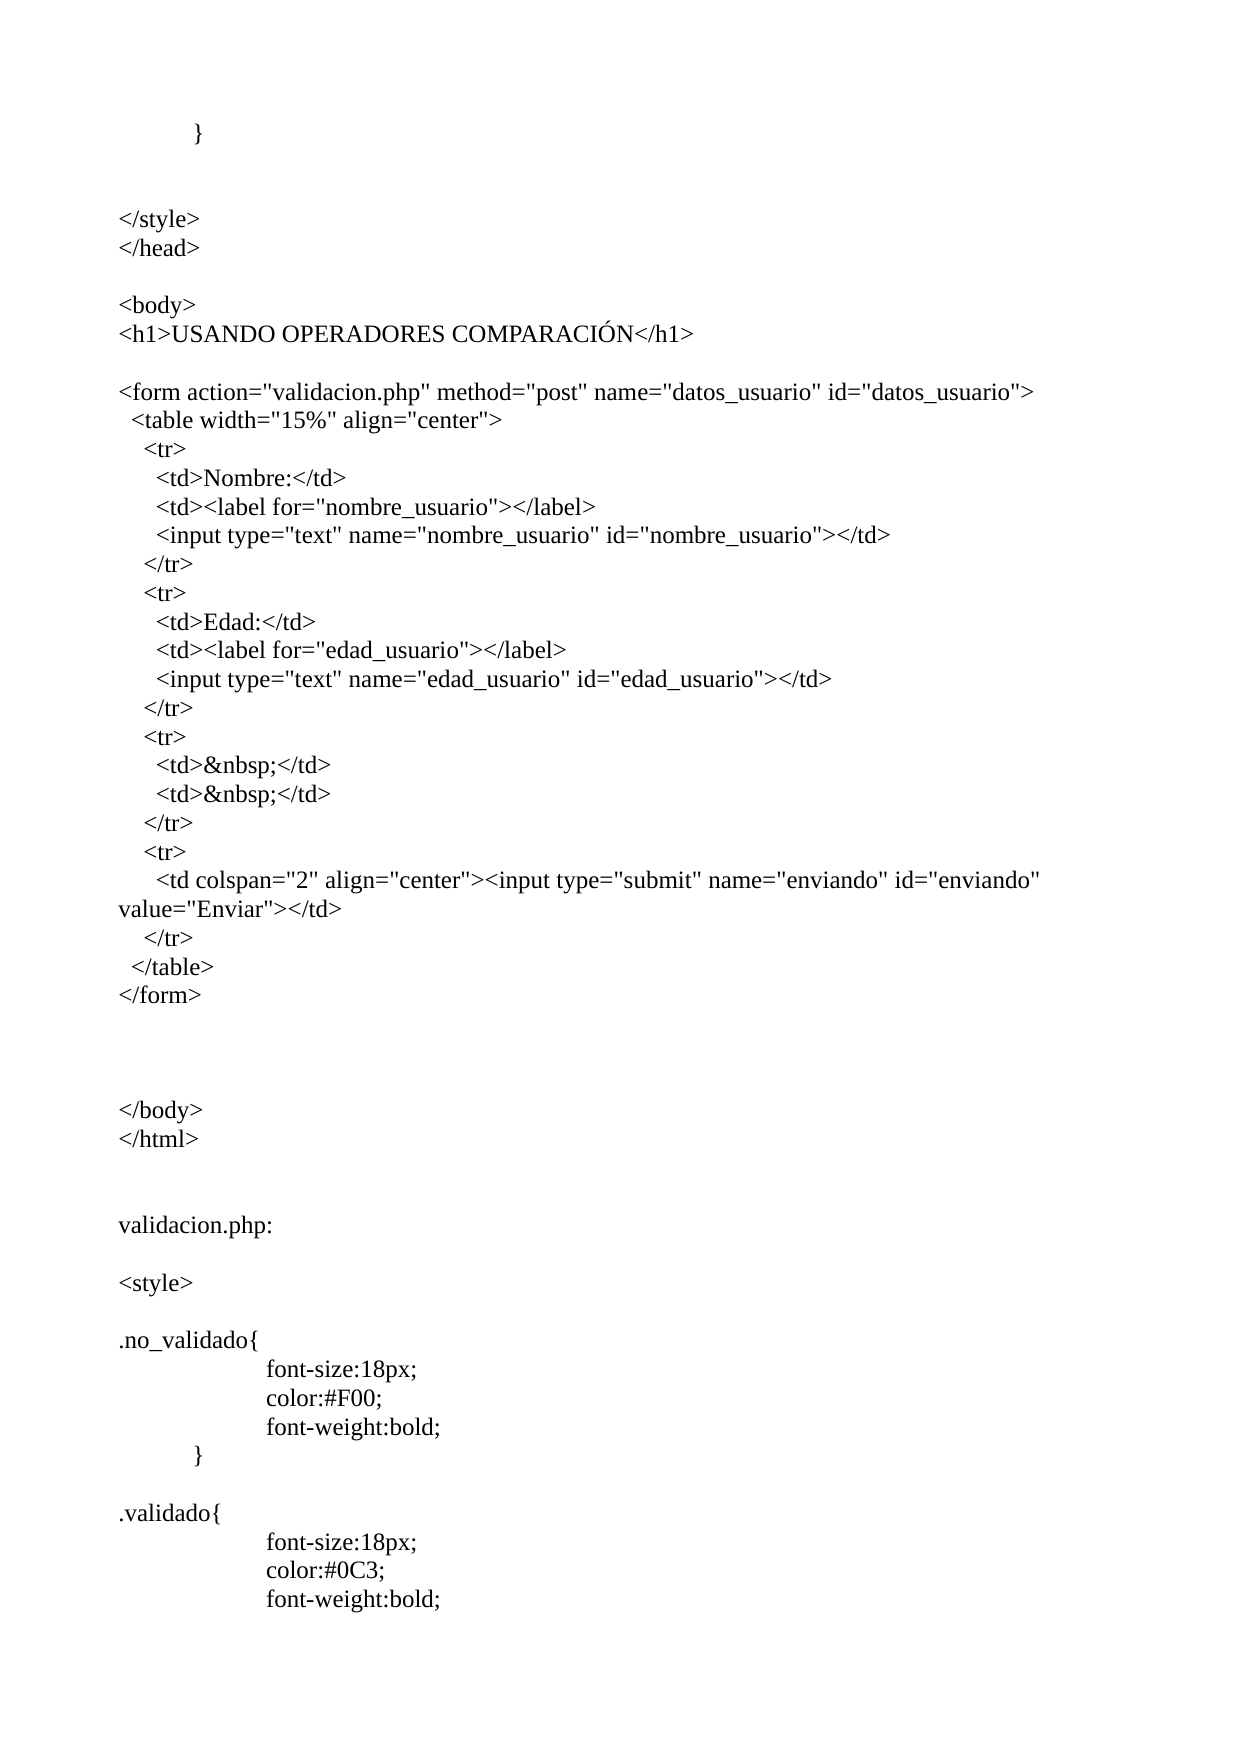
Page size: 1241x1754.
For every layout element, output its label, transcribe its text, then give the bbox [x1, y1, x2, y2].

text color:#0C3; [118, 1556, 1122, 1584]
text </tr> [118, 693, 1122, 722]
text } [118, 1441, 1122, 1469]
text </tr> [118, 808, 1122, 837]
text <tr> [118, 578, 1122, 607]
text <tr> [118, 434, 1122, 463]
text <td>Nombre:</td> [118, 463, 1122, 492]
text <form action="validacion.php" method="post" name="datos_usuario" id="datos_usuario"> [118, 377, 1122, 406]
text <h1>USANDO OPERADORES COMPARACIÓN</h1> [118, 319, 1122, 348]
text .validado{ [118, 1498, 1122, 1527]
text </tr> [118, 923, 1122, 952]
text <input type="text" name="edad_usuario" id="edad_usuario"></td> [118, 664, 1122, 693]
text <style> [118, 1268, 1122, 1297]
text <body> [118, 291, 1122, 319]
text <tr> [118, 837, 1122, 866]
text </html> [118, 1124, 1122, 1153]
text validacion.php: [118, 1211, 1122, 1239]
text .no_validado{ [118, 1326, 1122, 1354]
text <td>&nbsp;</td> [118, 751, 1122, 779]
text font-size:18px; [118, 1354, 1122, 1383]
text </table> [118, 952, 1122, 981]
text <td><label for="nombre_usuario"></label> [118, 492, 1122, 521]
text </form> [118, 981, 1122, 1009]
text </style> [118, 204, 1122, 233]
text font-weight:bold; [118, 1584, 1122, 1613]
text <td>&nbsp;</td> [118, 779, 1122, 808]
text <tr> [118, 722, 1122, 751]
text <td>Edad:</td> [118, 607, 1122, 636]
text </body> [118, 1096, 1122, 1124]
text <td colspan="2" align="center"><input type="submit" name="enviando" id="enviando" value="Enviar"></td> [118, 866, 1122, 923]
text font-weight:bold; [118, 1412, 1122, 1441]
text </tr> [118, 549, 1122, 578]
text color:#F00; [118, 1383, 1122, 1412]
text <table width="15%" align="center"> [118, 406, 1122, 434]
text } [118, 118, 1122, 147]
text </head> [118, 233, 1122, 262]
text <input type="text" name="nombre_usuario" id="nombre_usuario"></td> [118, 521, 1122, 549]
text font-size:18px; [118, 1527, 1122, 1556]
text <td><label for="edad_usuario"></label> [118, 636, 1122, 664]
